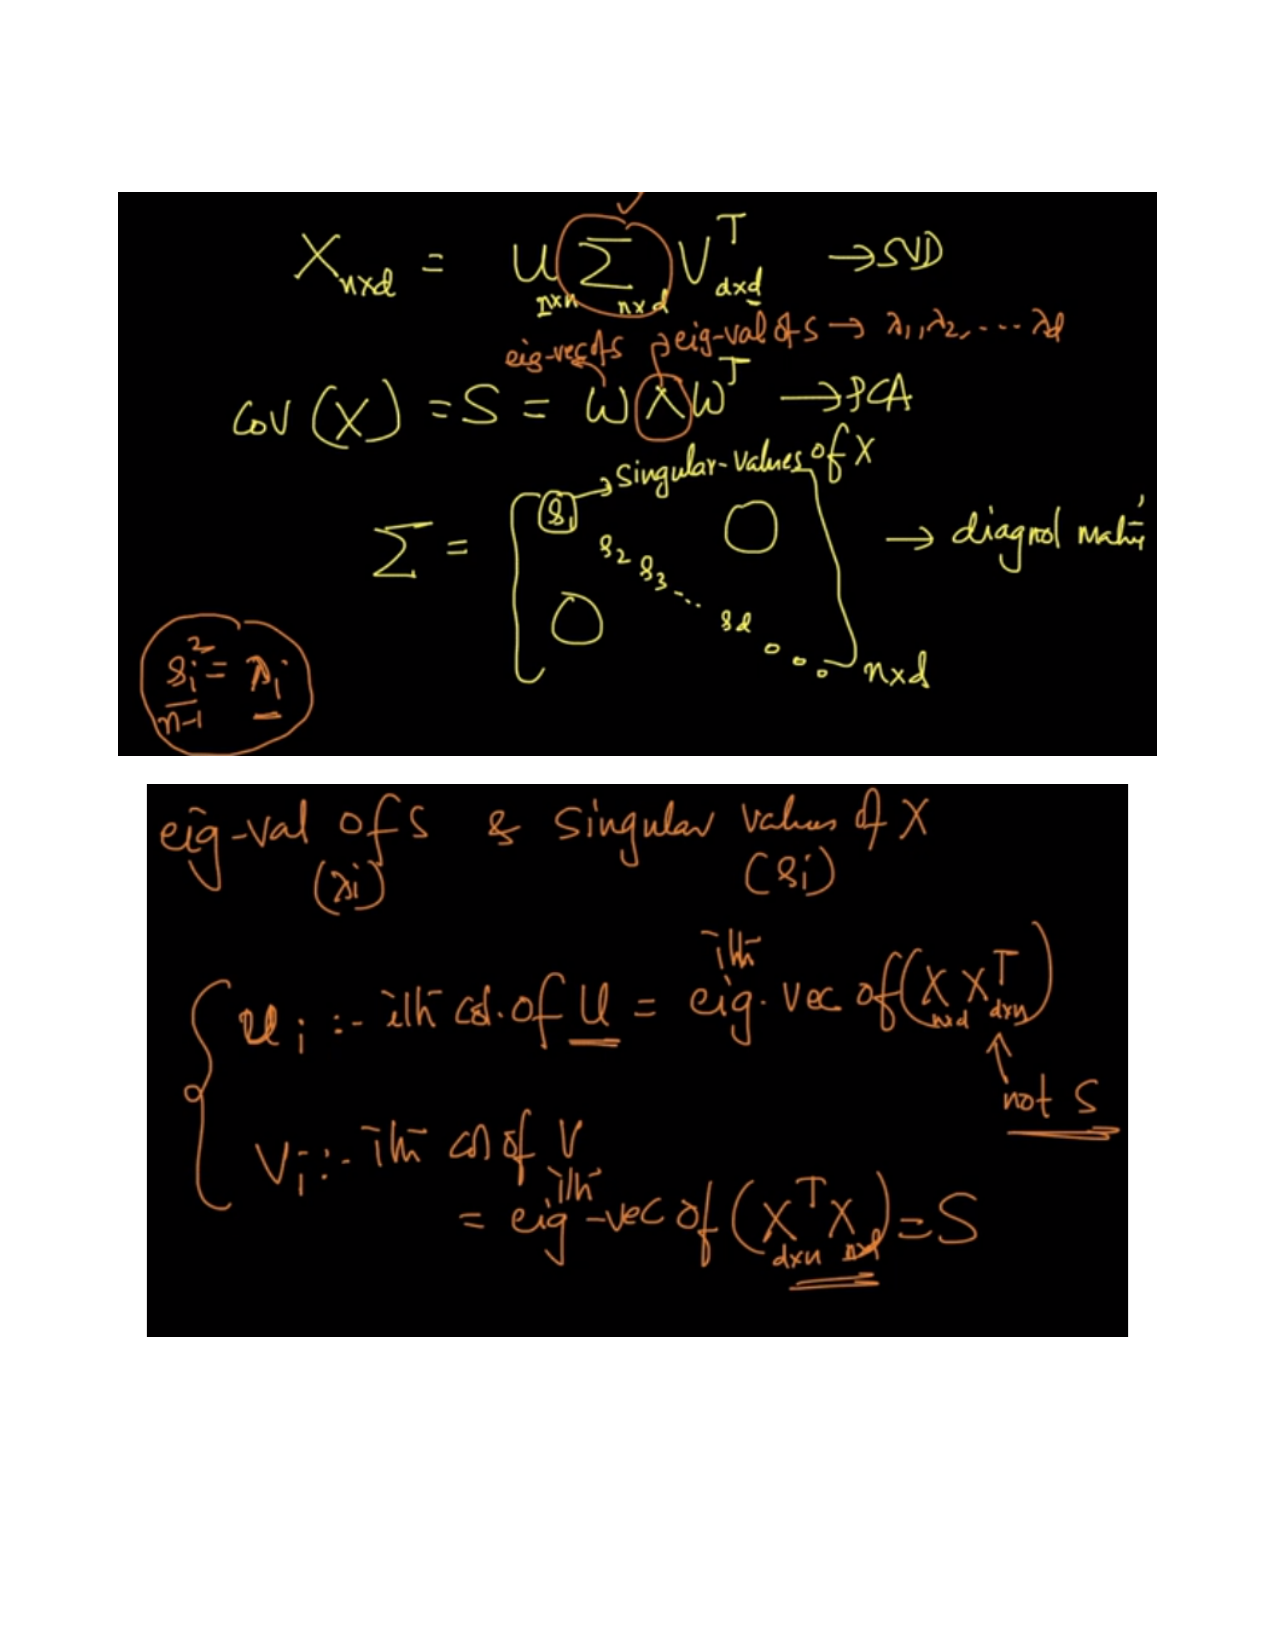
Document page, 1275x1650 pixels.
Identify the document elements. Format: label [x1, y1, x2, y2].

picture [118, 192, 1157, 756]
picture [146, 784, 1129, 1337]
